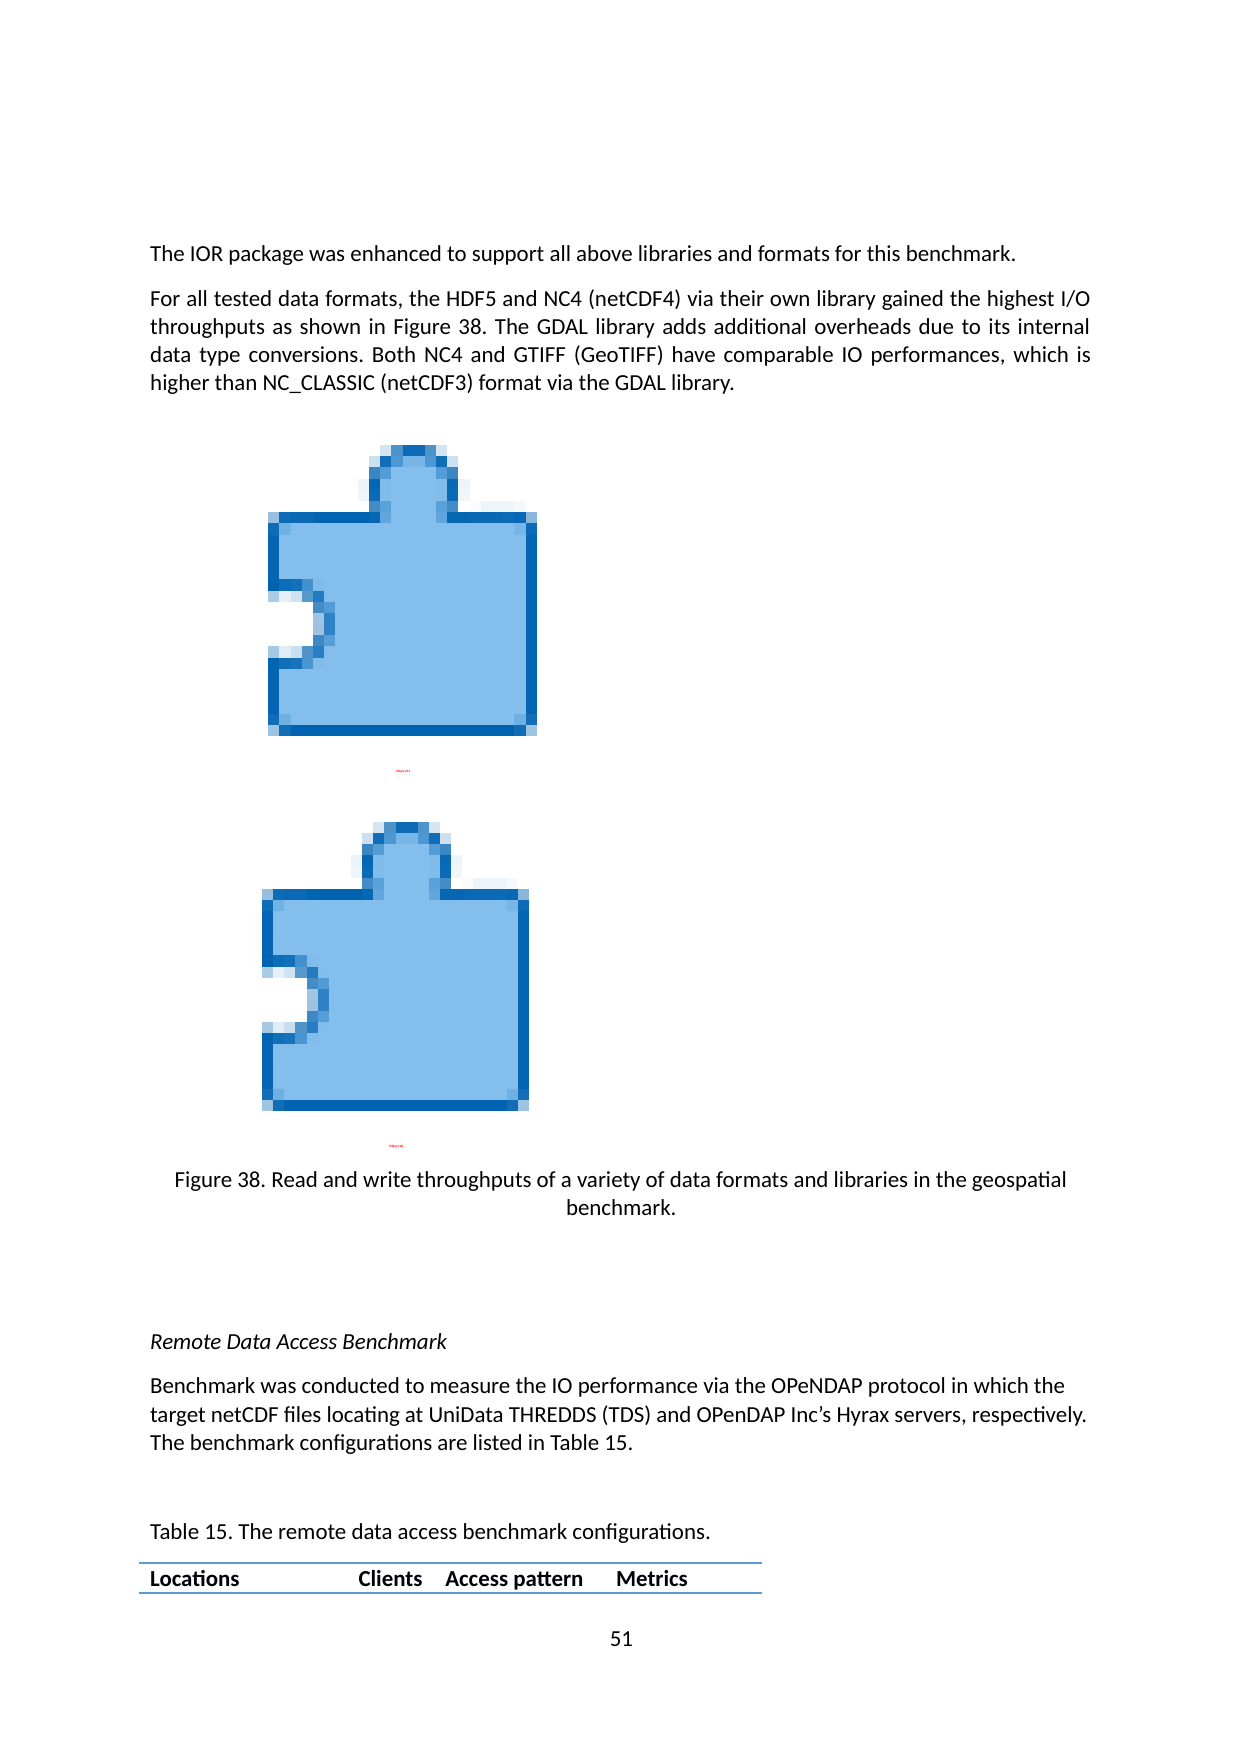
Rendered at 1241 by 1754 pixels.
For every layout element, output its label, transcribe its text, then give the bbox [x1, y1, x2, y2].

text For all tested data formats, the HDF5 and NC4 (netCDF4) via their own library gained the highest I/O throughputs as shown in Figure 38. The GDAL library adds additional overheads due to its internal data type conversions. Both NC4 and GTIFF (GeoTIFF) have comparable IO performances, which is higher than NC_CLASSIC (netCDF3) format via the GDAL library. [150, 284, 1092, 396]
text Remote Data Access Benchmark [150, 1327, 1092, 1355]
text Benchmark was conducted to measure the IO performance via the OPeNDAP protocol in which the target netCDF files locating at UniData THREDDS (TDS) and OPenDAP Inc’s Hyrax servers, respectively. The benchmark configurations are listed in Table 15. [150, 1372, 1092, 1456]
table_header Metrics [605, 1564, 762, 1592]
table_header Access pattern [434, 1564, 604, 1592]
text Figure 38. Read and write throughputs of a variety of data formats and libraries in the geospatial benchmark. [150, 1165, 1092, 1221]
table_header Clients [347, 1564, 434, 1592]
text Table 15. The remote data access benchmark configurations. [150, 1517, 1092, 1545]
table_header Locations [139, 1564, 347, 1592]
text The IOR package was enhanced to support all above libraries and formats for this benchmark. [150, 239, 1092, 267]
